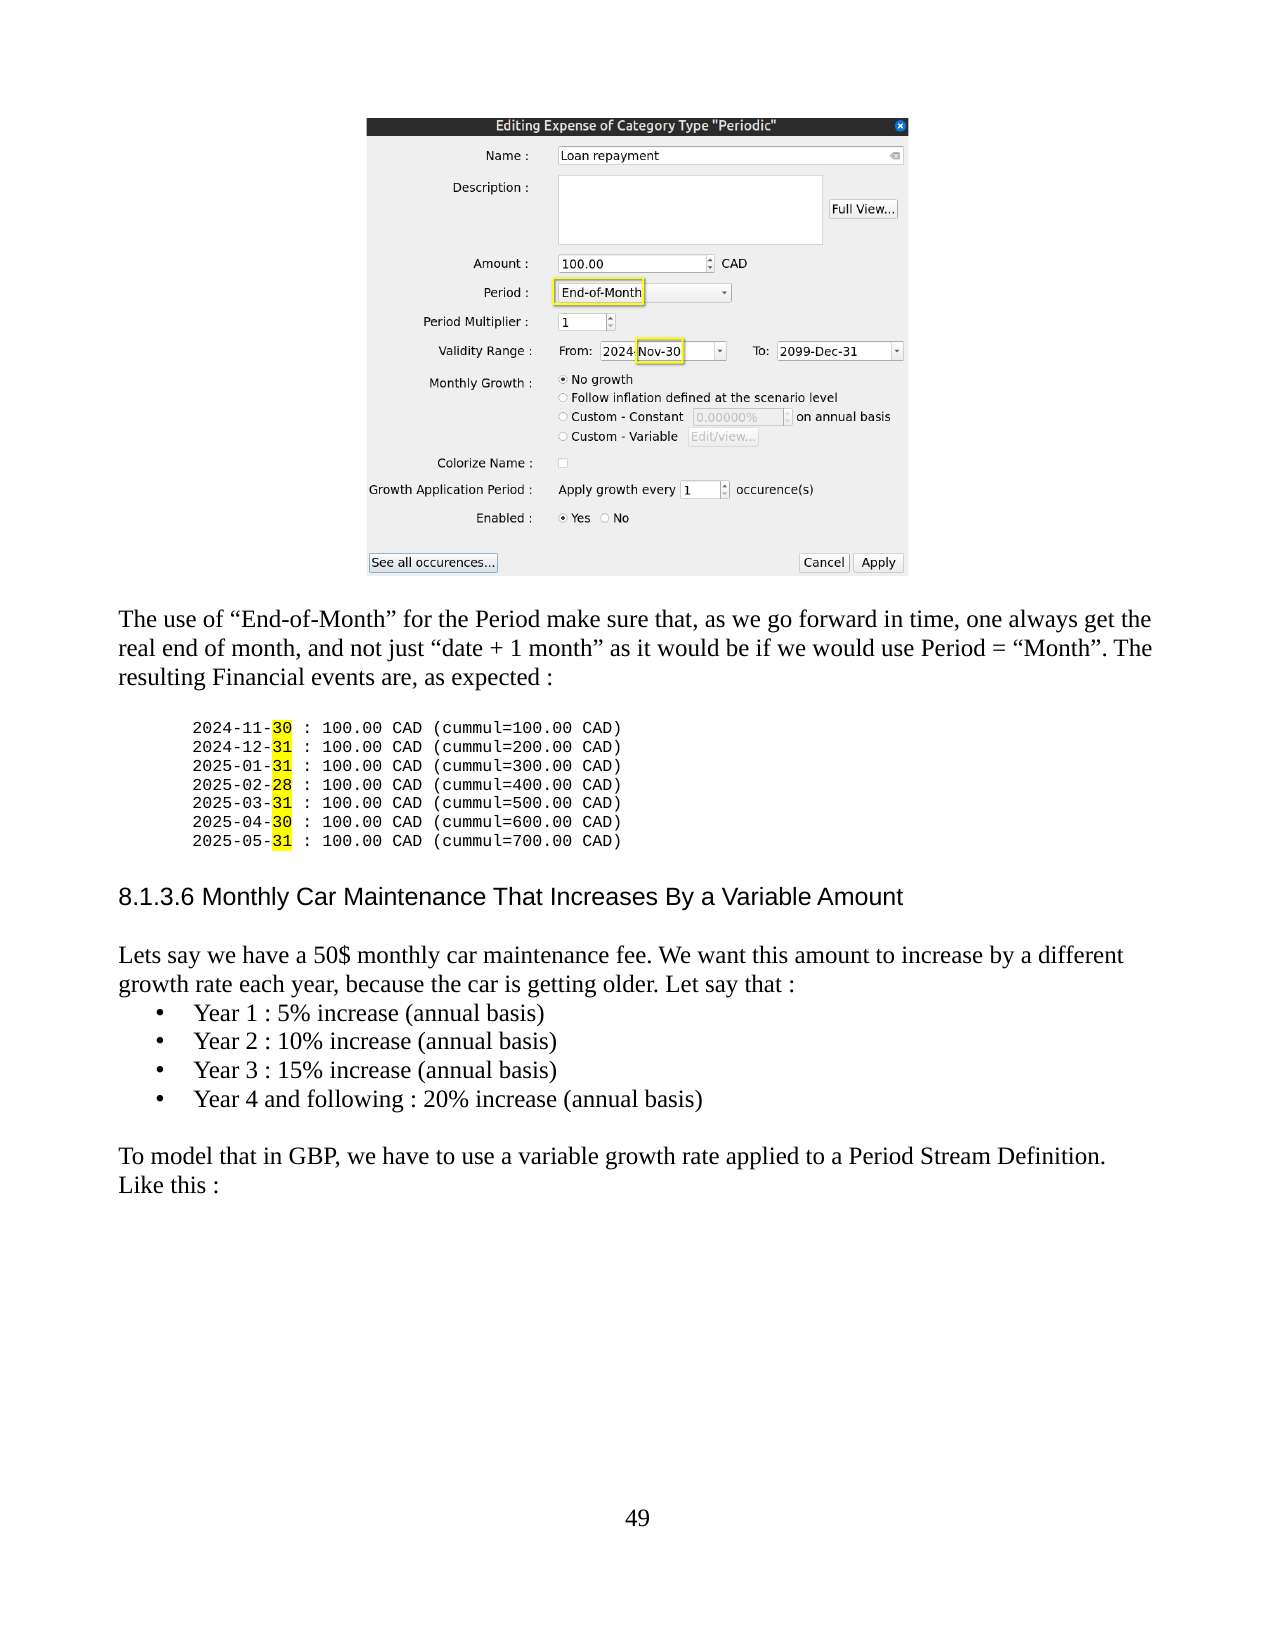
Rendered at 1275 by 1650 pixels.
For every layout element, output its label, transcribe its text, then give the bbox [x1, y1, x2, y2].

text 2024-11-30 : 100.00 CAD (cummul=100.00 CAD) [192, 719, 1157, 738]
text Lets say we have a 50$ monthly car maintenance fee. We want this amount to increase by a different growth rate each year, because the car is getting older. Let say that : [118, 940, 1157, 998]
text 2025-02-28 : 100.00 CAD (cummul=400.00 CAD) [192, 776, 1157, 795]
text 2025-03-31 : 100.00 CAD (cummul=500.00 CAD) [192, 795, 1157, 814]
list Year 1 : 5% increase (annual basis) [156, 998, 1157, 1026]
list Year 2 : 10% increase (annual basis) [156, 1026, 1157, 1055]
text 2024-12-31 : 100.00 CAD (cummul=200.00 CAD) [192, 738, 1157, 757]
text 2025-04-30 : 100.00 CAD (cummul=600.00 CAD) [192, 814, 1157, 833]
text 2025-05-31 : 100.00 CAD (cummul=700.00 CAD) [192, 833, 1157, 851]
text 2025-01-31 : 100.00 CAD (cummul=300.00 CAD) [192, 757, 1157, 776]
text To model that in GBP, we have to use a variable growth rate applied to a Period Stream Definition. Like this : [118, 1141, 1157, 1199]
text The use of “End-of-Month” for the Period make sure that, as we go forward in time, one always get the real end of month, and not just “date + 1 month” as it would be if we would use Period = “Month”. The resulting Financial events are, as expected : [118, 604, 1157, 691]
picture [366, 118, 909, 576]
list Year 3 : 15% increase (annual basis) [156, 1055, 1157, 1084]
list Year 4 and following : 20% increase (annual basis) [156, 1084, 1157, 1113]
subtitle Monthly Car Maintenance That Increases By a Variable Amount [118, 881, 1157, 910]
